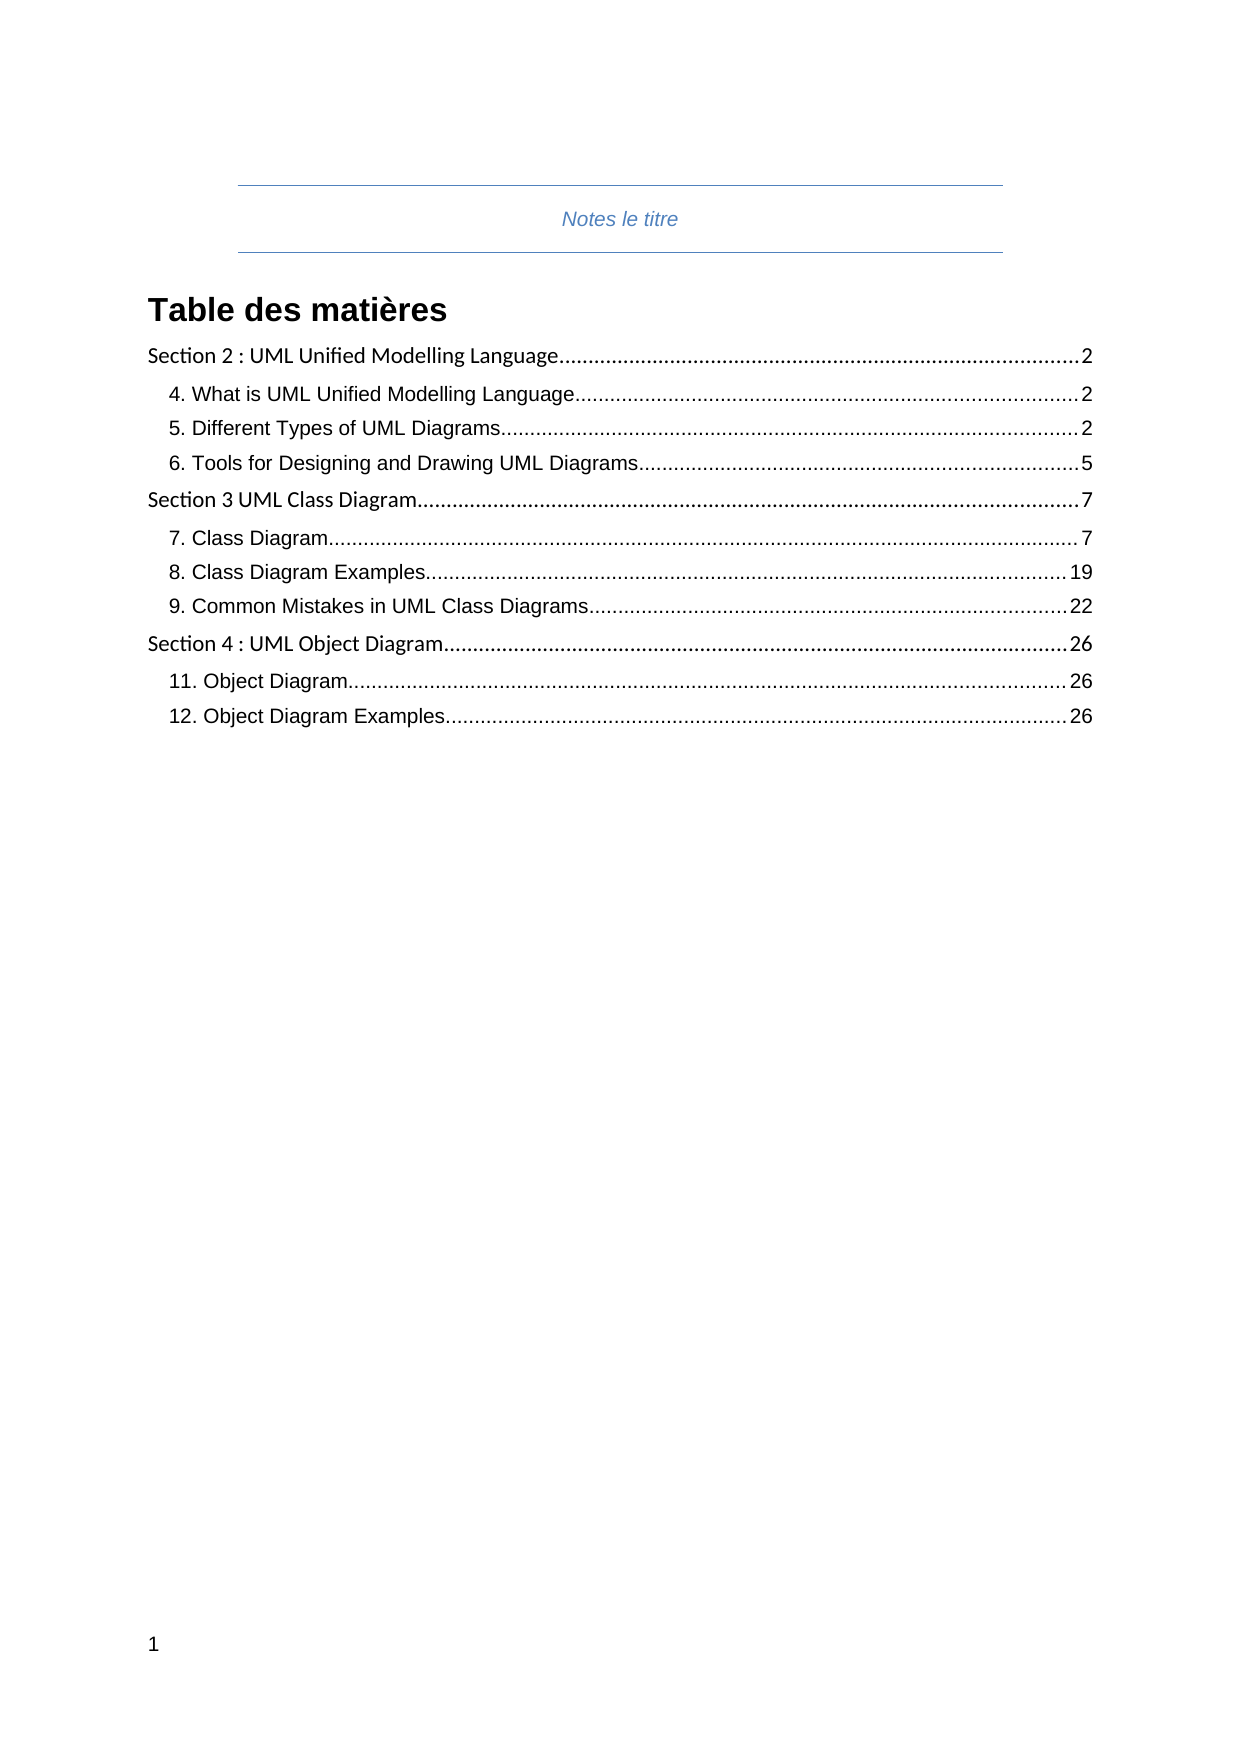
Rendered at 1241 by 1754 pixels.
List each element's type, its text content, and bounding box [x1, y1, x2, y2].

text Section 2 : UML Unified Modelling Language 2 [148, 341, 1093, 369]
text 6. Tools for Designing and Drawing UML Diagrams 5 [168, 451, 1093, 474]
text 12. Object Diagram Examples 26 [168, 704, 1093, 728]
text 9. Common Mistakes in UML Class Diagrams 22 [168, 594, 1093, 618]
text 4. What is UML Unified Modelling Language 2 [168, 382, 1093, 406]
text 7. Class Diagram 7 [168, 526, 1093, 549]
text Section 4 : UML Object Diagram 26 [148, 629, 1093, 657]
text 8. Class Diagram Examples 19 [168, 560, 1093, 584]
subtitle Table des matières [148, 290, 1093, 329]
text 11. Object Diagram 26 [168, 669, 1093, 693]
text 5. Different Types of UML Diagrams 2 [168, 416, 1093, 440]
text Section 3 UML Class Diagram 7 [148, 485, 1093, 513]
text Notes le titre [238, 186, 1003, 252]
